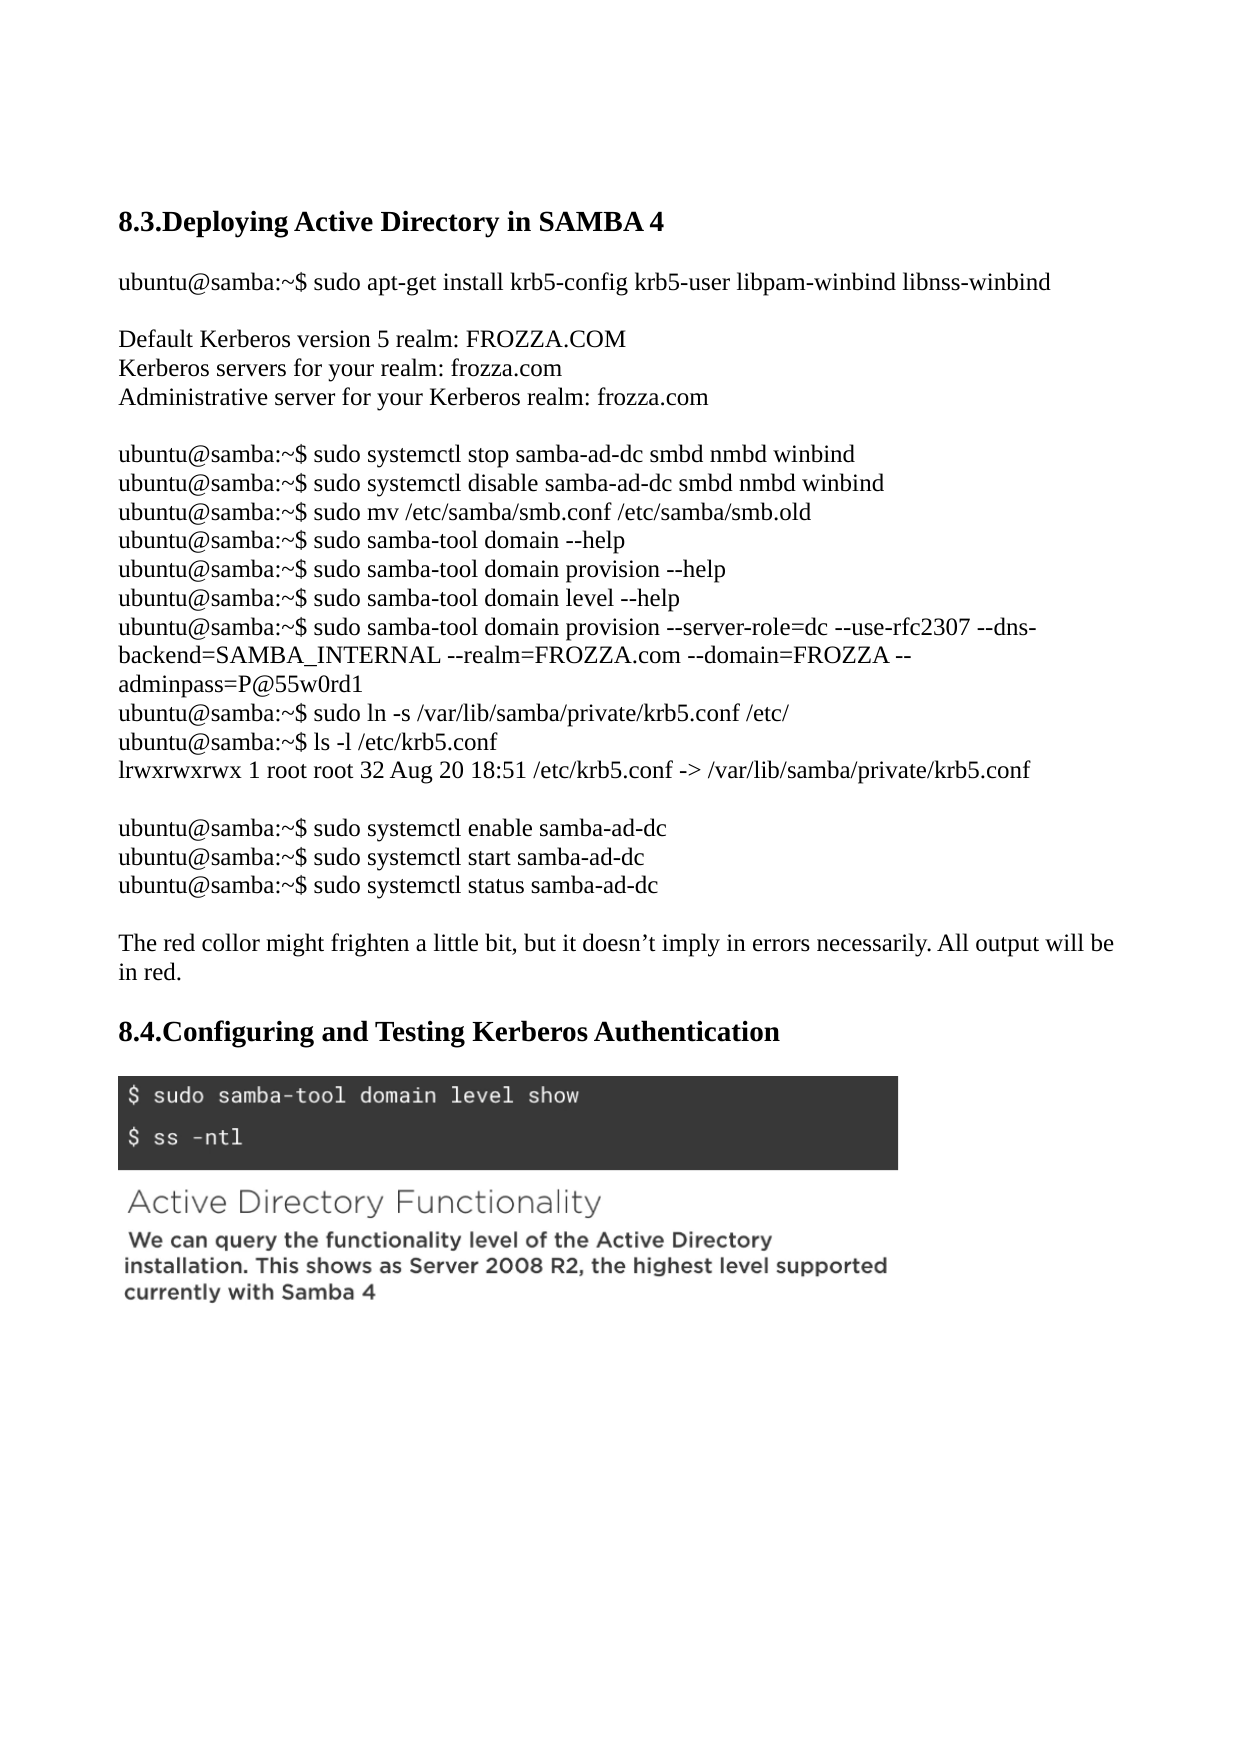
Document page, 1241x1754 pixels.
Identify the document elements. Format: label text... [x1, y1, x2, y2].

picture [118, 1076, 899, 1311]
text Kerberos servers for your realm: frozza.com [118, 353, 1122, 382]
text 8.3.Deploying Active Directory in SAMBA 4 [118, 204, 1122, 238]
text ubuntu@samba:~$ sudo systemctl stop samba-ad-dc smbd nmbd winbind [118, 439, 1122, 468]
text ubuntu@samba:~$ sudo apt-get install krb5-config krb5-user libpam-winbind libnss-winbind [118, 267, 1122, 295]
text ubuntu@samba:~$ sudo systemctl start samba-ad-dc [118, 842, 1122, 870]
text ubuntu@samba:~$ sudo systemctl status samba-ad-dc [118, 870, 1122, 899]
text ubuntu@samba:~$ sudo samba-tool domain --help [118, 525, 1122, 554]
text ubuntu@samba:~$ sudo ln -s /var/lib/samba/private/krb5.conf /etc/ [118, 698, 1122, 727]
text ubuntu@samba:~$ sudo systemctl disable samba-ad-dc smbd nmbd winbind [118, 468, 1122, 497]
text 8.4.Configuring and Testing Kerberos Authentication [118, 1014, 1122, 1048]
text lrwxrwxrwx 1 root root 32 Aug 20 18:51 /etc/krb5.conf -> /var/lib/samba/private/krb5.conf [118, 755, 1122, 784]
text Administrative server for your Kerberos realm: frozza.com [118, 382, 1122, 410]
text ubuntu@samba:~$ sudo samba-tool domain provision --server-role=dc --use-rfc2307 --dns-backend=SAMBA_INTERNAL --realm=FROZZA.com --domain=FROZZA --adminpass=P@55w0rd1 [118, 612, 1122, 698]
text ubuntu@samba:~$ sudo samba-tool domain level --help [118, 583, 1122, 612]
text ubuntu@samba:~$ ls -l /etc/krb5.conf [118, 727, 1122, 755]
text Default Kerberos version 5 realm: FROZZA.COM [118, 324, 1122, 353]
text ubuntu@samba:~$ sudo systemctl enable samba-ad-dc [118, 813, 1122, 842]
text ubuntu@samba:~$ sudo samba-tool domain provision --help [118, 554, 1122, 583]
text ubuntu@samba:~$ sudo mv /etc/samba/smb.conf /etc/samba/smb.old [118, 497, 1122, 525]
text The red collor might frighten a little bit, but it doesn’t imply in errors necessarily. All output will be in red. [118, 928, 1122, 985]
